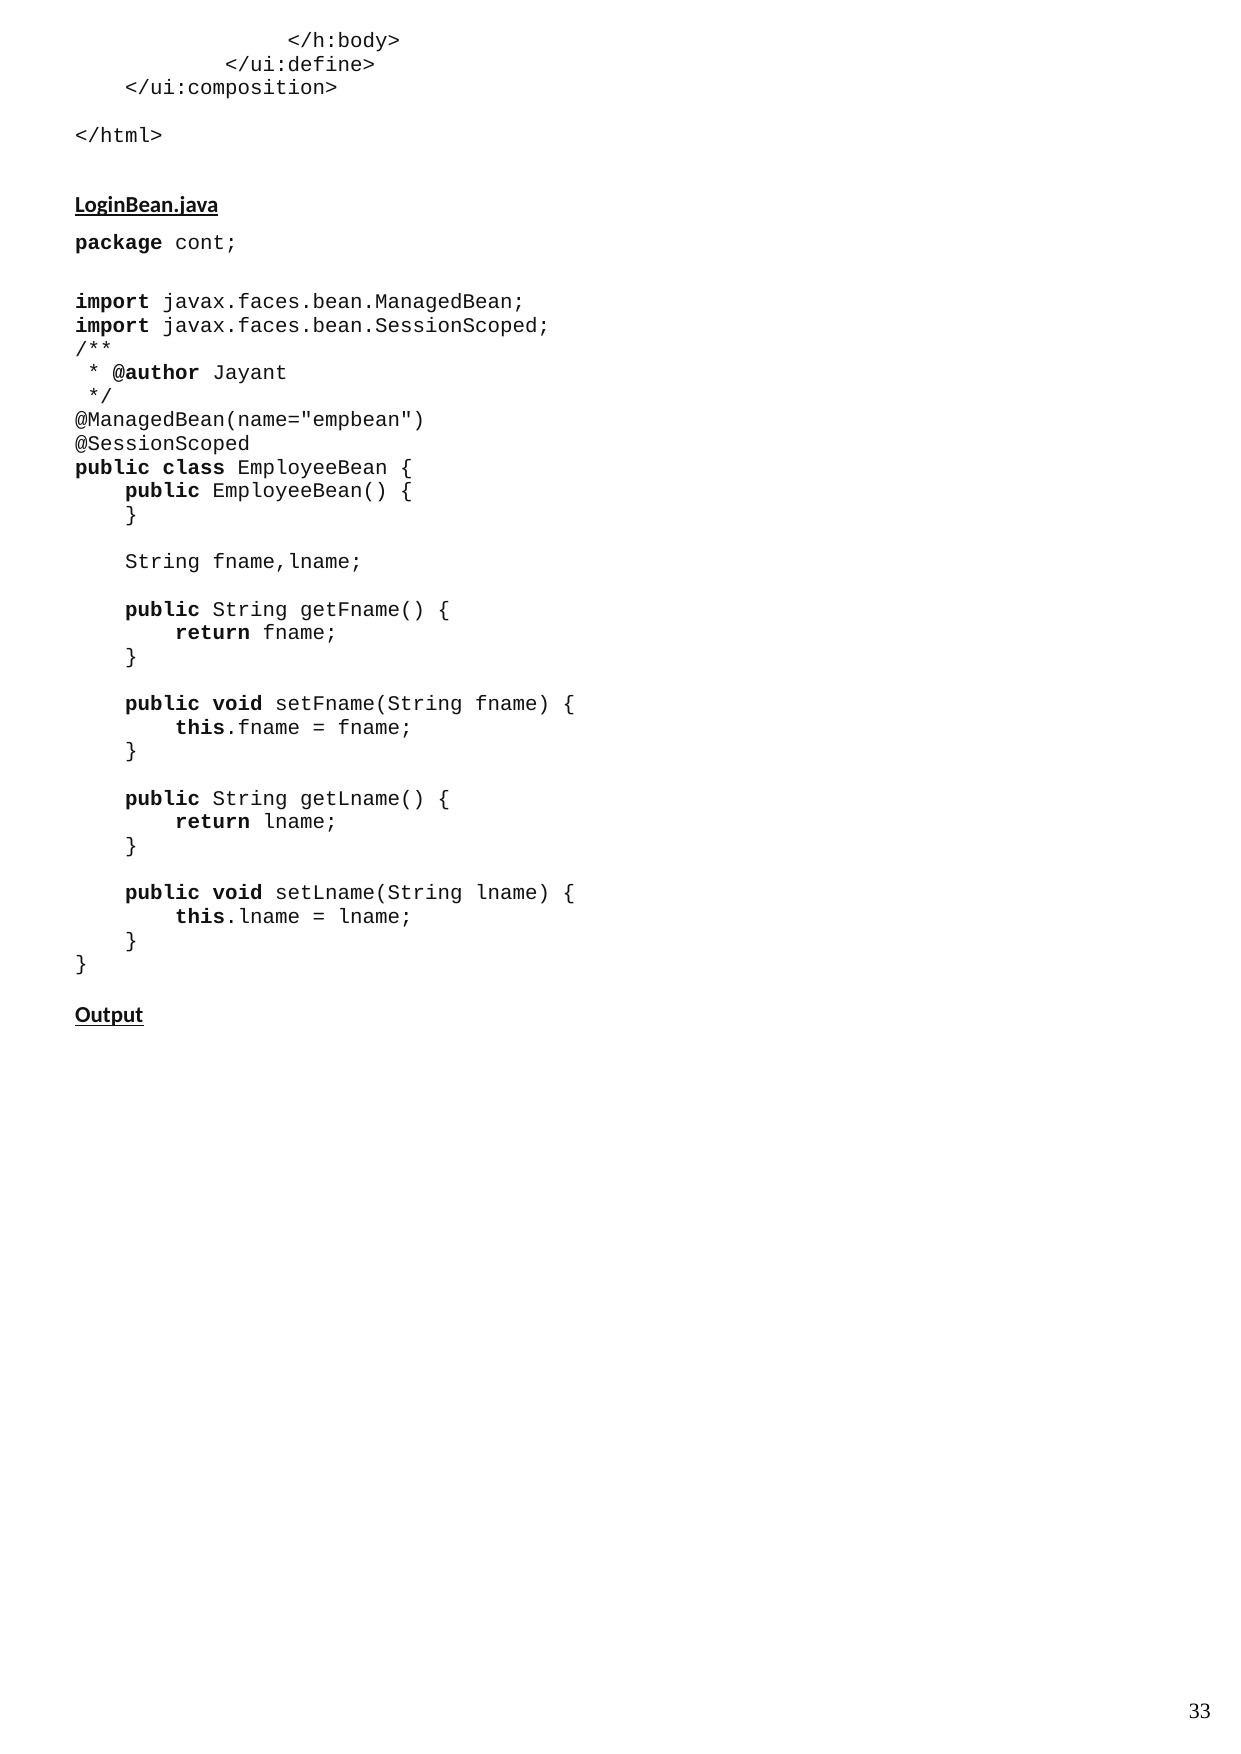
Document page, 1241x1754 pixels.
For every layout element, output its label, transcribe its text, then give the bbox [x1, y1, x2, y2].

text } [75, 930, 1211, 953]
text } [75, 835, 1211, 859]
text } [75, 504, 1211, 528]
text </ui:define> [75, 54, 1211, 77]
text public String getFname() { [75, 599, 1211, 622]
text import javax.faces.bean.SessionScoped; [75, 315, 1211, 338]
text </ui:composition> [75, 77, 1211, 101]
text this.lname = lname; [75, 906, 1211, 930]
text Output [75, 1001, 1211, 1029]
text @SessionScoped [75, 433, 1211, 457]
text this.fname = fname; [75, 717, 1211, 741]
text @ManagedBean(name="empbean") [75, 409, 1211, 433]
text package cont; [75, 232, 1211, 256]
text */ [75, 386, 1211, 409]
text public class EmployeeBean { [75, 457, 1211, 480]
text /** [75, 338, 1211, 362]
text import javax.faces.bean.ManagedBean; [75, 291, 1211, 315]
text public void setFname(String fname) { [75, 693, 1211, 717]
text public EmployeeBean() { [75, 480, 1211, 504]
text * @author Jayant [75, 362, 1211, 386]
text </h:body> [75, 30, 1211, 54]
text return lname; [75, 811, 1211, 835]
text String fname,lname; [75, 551, 1211, 575]
text public void setLname(String lname) { [75, 882, 1211, 906]
text } [75, 646, 1211, 669]
text return fname; [75, 622, 1211, 646]
text } [75, 953, 1211, 977]
text </html> [75, 124, 1211, 148]
text } [75, 741, 1211, 764]
text public String getLname() { [75, 788, 1211, 811]
text LoginBean.java [75, 190, 1211, 218]
